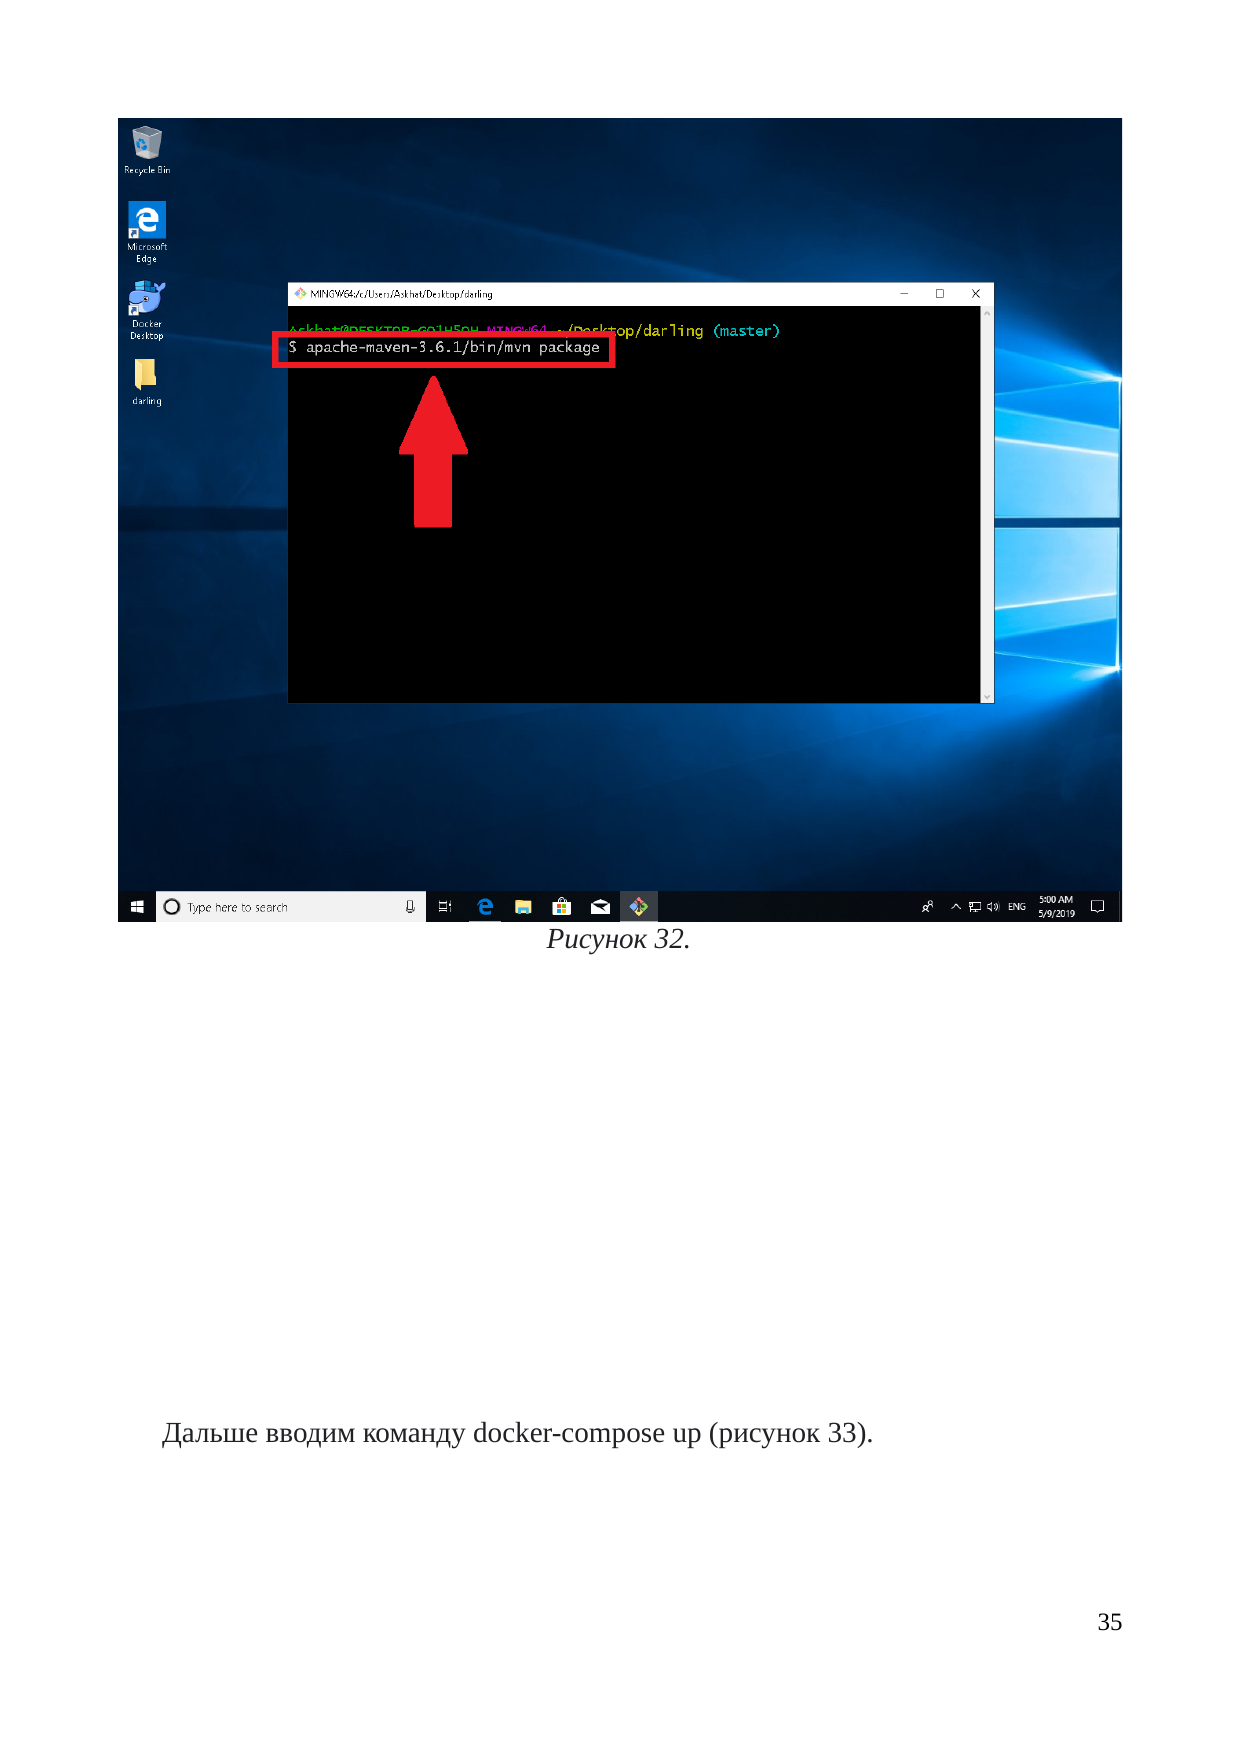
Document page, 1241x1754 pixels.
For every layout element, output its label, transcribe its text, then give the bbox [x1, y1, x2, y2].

text Дальше вводим команду docker-compose up (рисунок 33). [118, 1415, 1122, 1448]
text Рисунок 32. [118, 922, 1122, 955]
picture [118, 118, 1123, 922]
